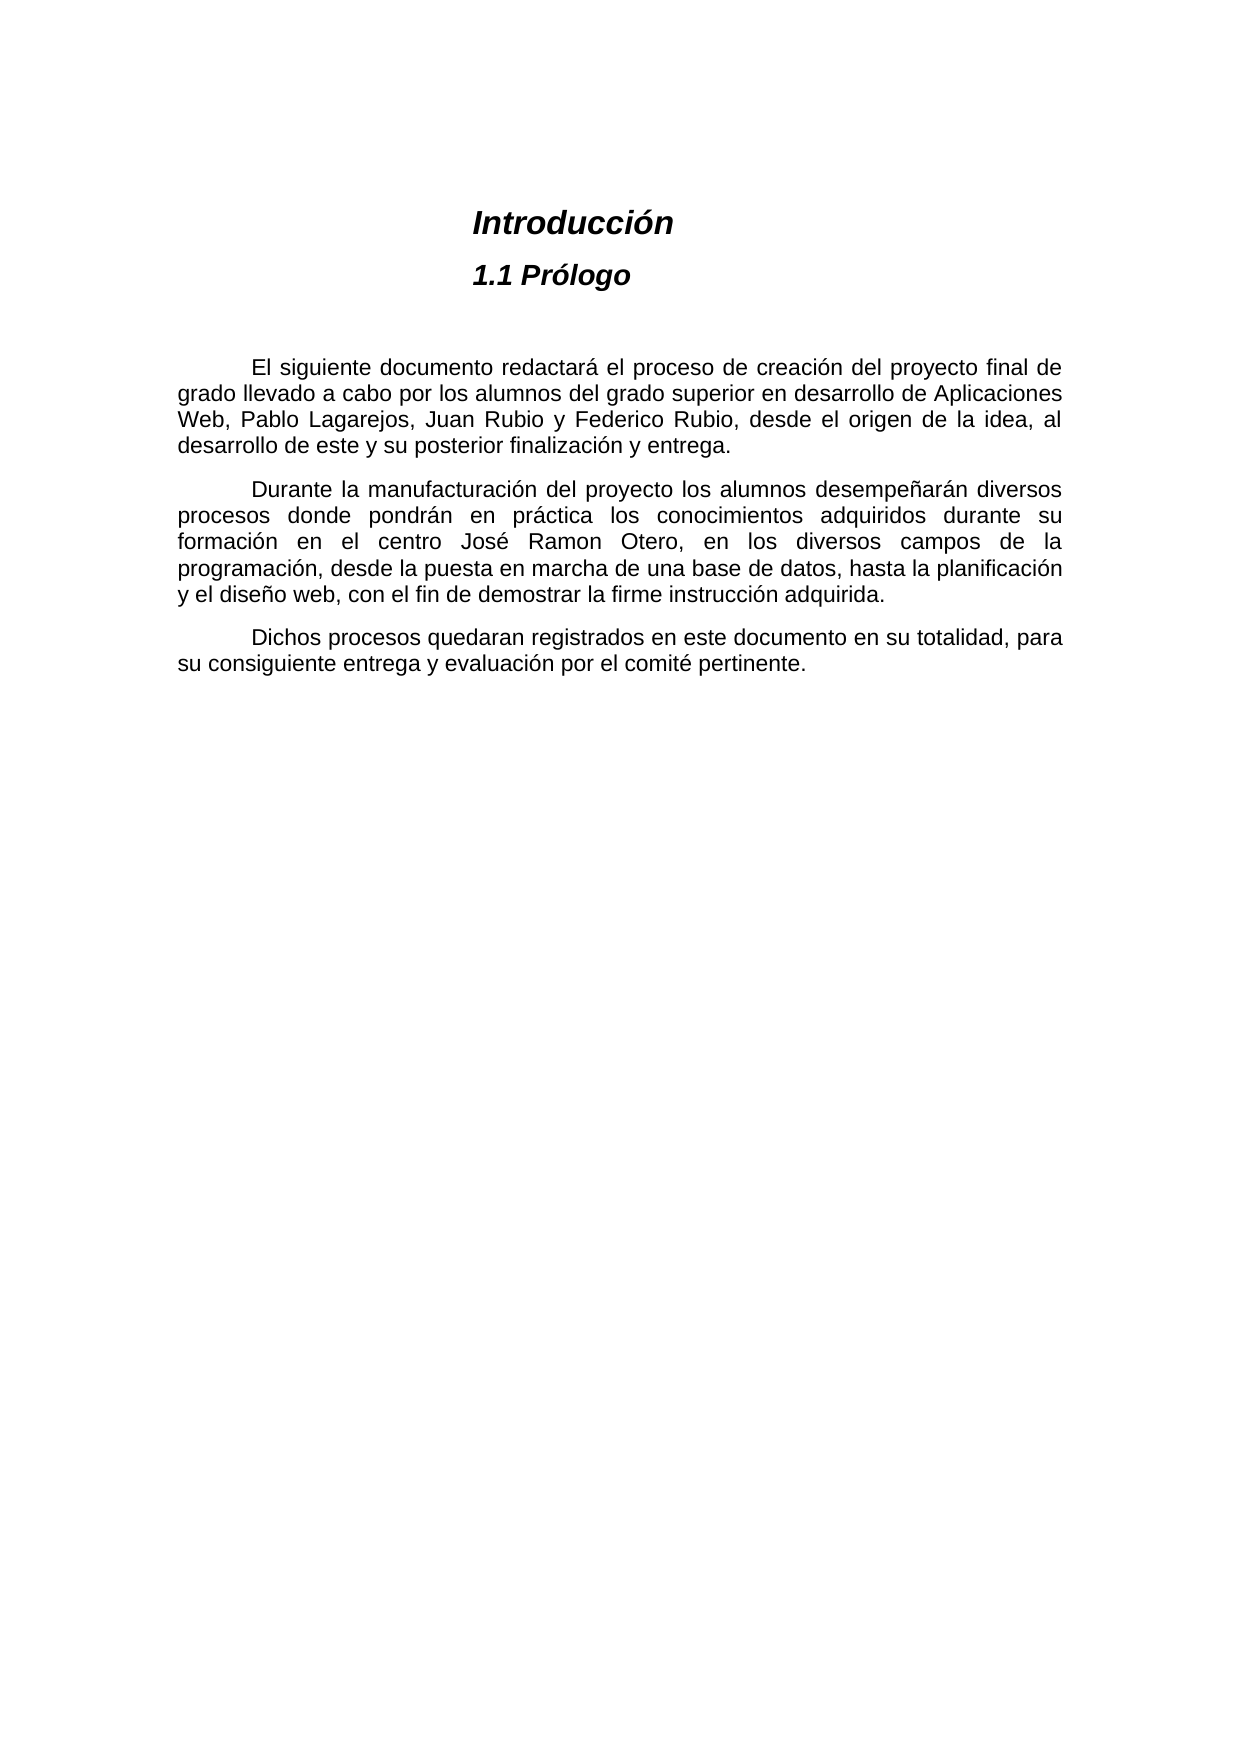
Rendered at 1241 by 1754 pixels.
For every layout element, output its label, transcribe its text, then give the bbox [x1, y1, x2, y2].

text Dichos procesos quedaran registrados en este documento en su totalidad, para su consiguiente entrega y evaluación por el comité pertinente. [177, 624, 1063, 677]
text El siguiente documento redactará el proceso de creación del proyecto final de grado llevado a cabo por los alumnos del grado superior en desarrollo de Aplicaciones Web, Pablo Lagarejos, Juan Rubio y Federico Rubio, desde el origen de la idea, al desarrollo de este y su posterior finalización y entrega. [177, 353, 1063, 459]
list Introducción [398, 203, 1063, 241]
text Durante la manufacturación del proyecto los alumnos desempeñarán diversos procesos donde pondrán en práctica los conocimientos adquiridos durante su formación en el centro José Ramon Otero, en los diversos campos de la programación, desde la puesta en marcha de una base de datos, hasta la planificación y el diseño web, con el fin de demostrar la firme instrucción adquirida. [177, 476, 1063, 607]
text 1.1 Prólogo [398, 258, 1063, 291]
